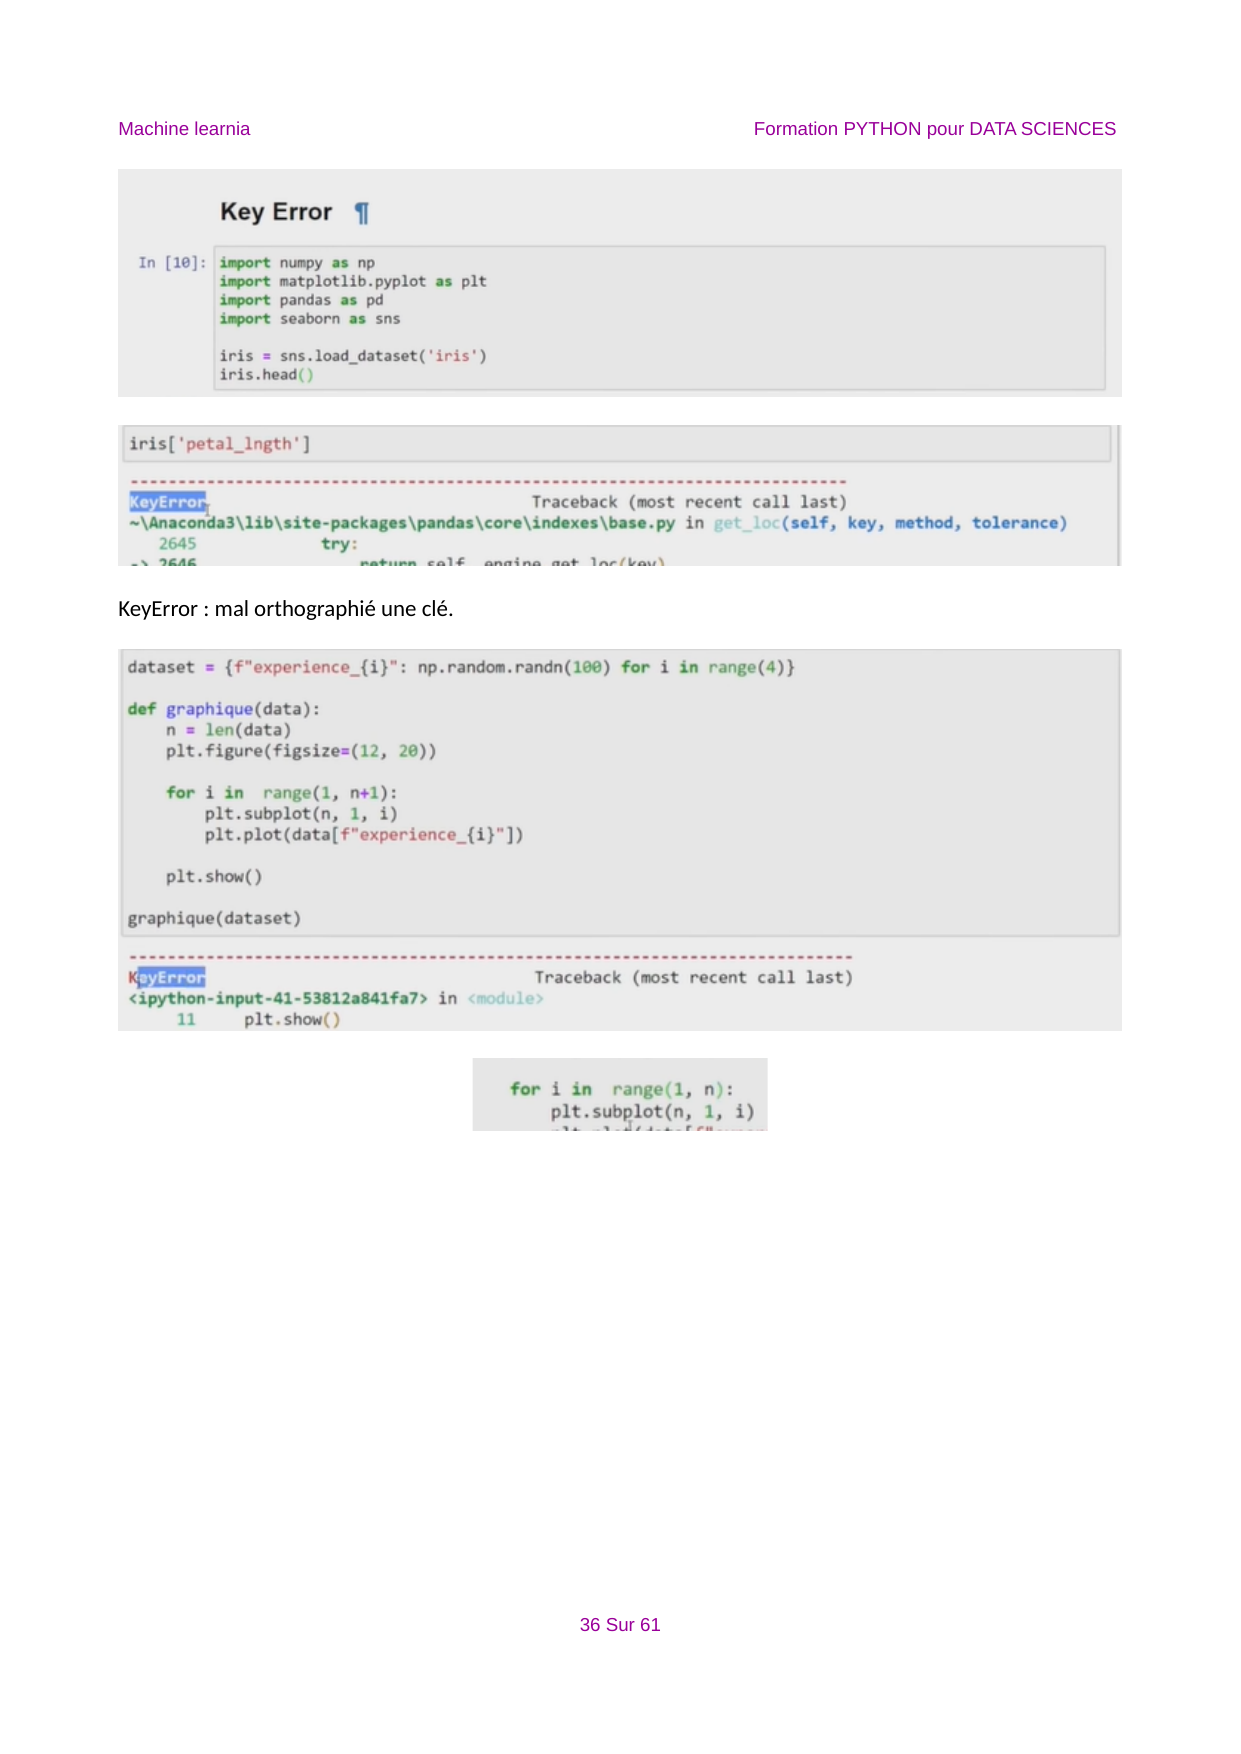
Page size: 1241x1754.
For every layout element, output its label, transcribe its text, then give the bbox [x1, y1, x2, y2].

picture [118, 425, 1122, 566]
picture [118, 649, 1122, 1031]
picture [472, 1058, 768, 1131]
picture [118, 169, 1122, 397]
text KeyError : mal orthographié une clé. [118, 594, 1122, 622]
